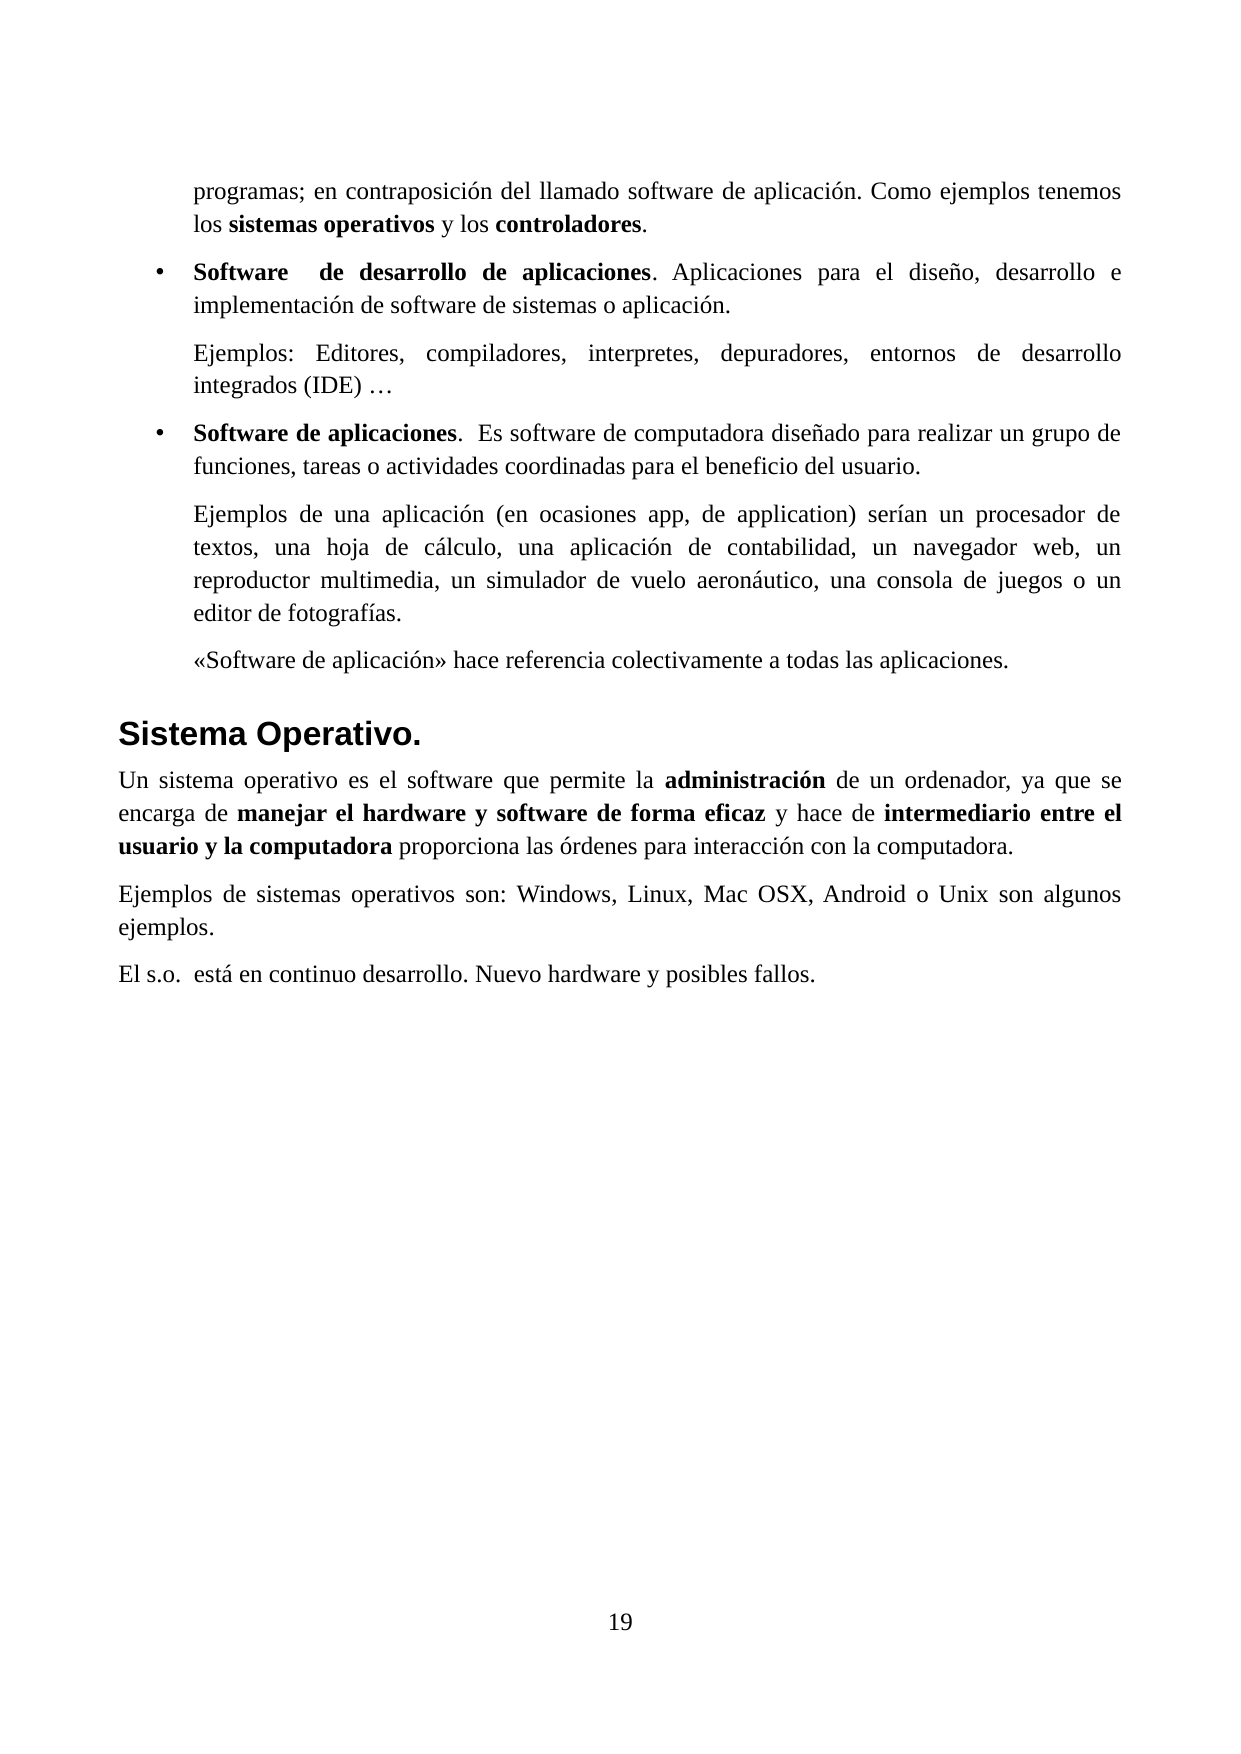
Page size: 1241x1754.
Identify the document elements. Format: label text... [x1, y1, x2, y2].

list programas; en contraposición del llamado software de aplicación. Como ejemplos tenemos los sistemas operativos y los controladores. [156, 176, 1122, 238]
list Ejemplos de una aplicación (en ocasiones app, de application) serían un procesador de textos, una hoja de cálculo, una aplicación de contabilidad, un navegador web, un reproductor multimedia, un simulador de vuelo aeronáutico, una consola de juegos o un editor de fotografías. [156, 499, 1122, 627]
list Software de desarrollo de aplicaciones. Aplicaciones para el diseño, desarrollo e implementación de software de sistemas o aplicación. [156, 257, 1122, 319]
subtitle Sistema Operativo. [118, 714, 1122, 753]
text Ejemplos de sistemas operativos son: Windows, Linux, Mac OSX, Android o Unix son algunos ejemplos. [118, 879, 1122, 941]
list «Software de aplicación» hace referencia colectivamente a todas las aplicaciones. [156, 646, 1122, 674]
text El s.o. está en continuo desarrollo. Nuevo hardware y posibles fallos. [118, 959, 1122, 988]
list Software de aplicaciones. Es software de computadora diseñado para realizar un grupo de funciones, tareas o actividades coordinadas para el beneficio del usuario. [156, 418, 1122, 480]
text Un sistema operativo es el software que permite la administración de un ordenador, ya que se encarga de manejar el hardware y software de forma eficaz y hace de intermediario entre el usuario y la computadora proporciona las órdenes para interacción con la computadora. [118, 765, 1122, 860]
list Ejemplos: Editores, compiladores, interpretes, depuradores, entornos de desarrollo integrados (IDE) … [156, 338, 1122, 399]
